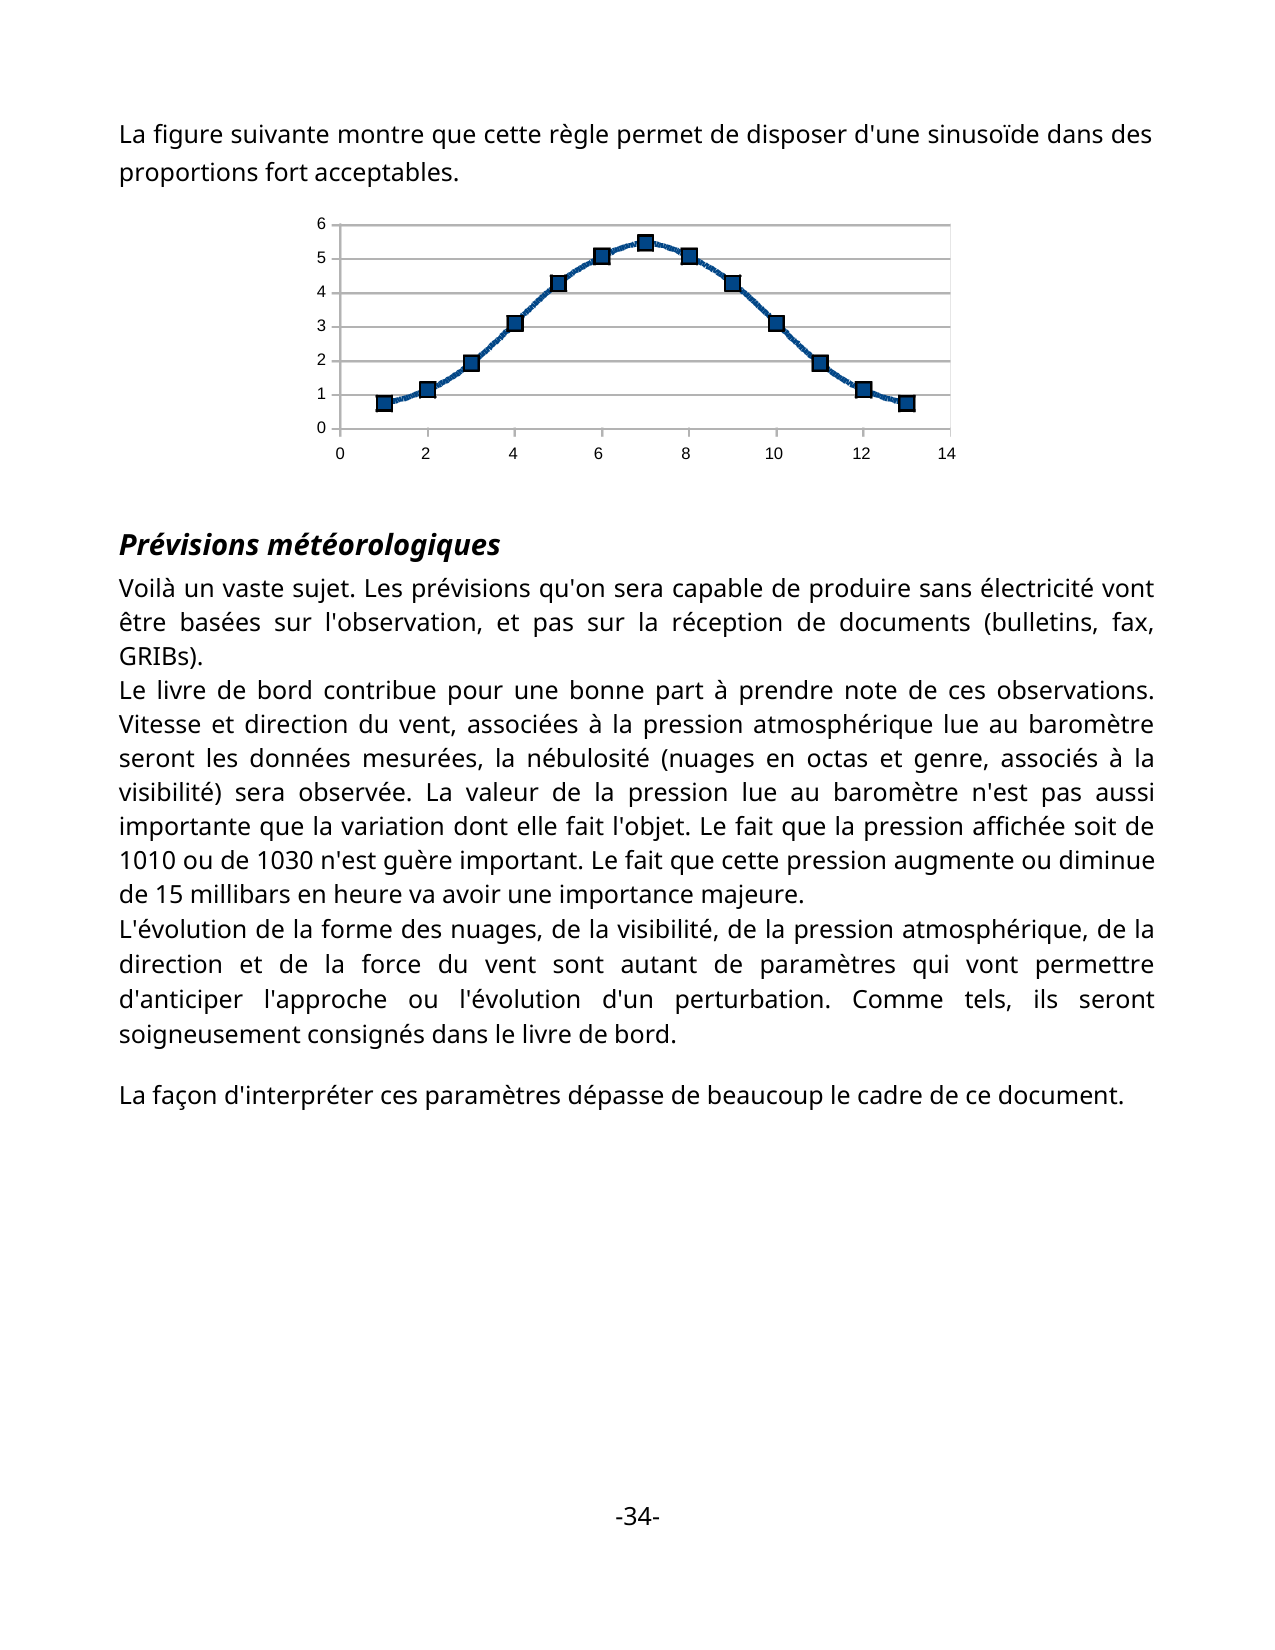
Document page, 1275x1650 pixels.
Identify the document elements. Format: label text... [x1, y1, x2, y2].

text 1 [317, 384, 331, 403]
text [951, 316, 1156, 335]
text 0 [317, 418, 331, 437]
text 3 [317, 316, 331, 335]
text La façon d'interpréter ces paramètres dépasse de beaucoup le cadre de ce document. [119, 1077, 1156, 1111]
text [951, 418, 1156, 437]
text [951, 282, 1156, 301]
text 5 [317, 248, 331, 267]
text [951, 248, 1156, 267]
text 4 [317, 282, 331, 301]
text 2 [317, 350, 331, 369]
text [951, 384, 1156, 403]
text Le livre de bord contribue pour une bonne part à prendre note de ces observations. Vitesse et direction du vent, associées à la pression atmosphérique lue au baromètre seront les données mesurées, la nébulosité (nuages en octas et genre, associés à la visibilité) sera observée. La valeur de la pression lue au baromètre n'est pas aussi importante que la variation dont elle fait l'objet. Le fait que la pression affichée soit de 1010 ou de 1030 n'est guère important. Le fait que cette pression augmente ou diminue de 15 millibars en heure va avoir une importance majeure. [119, 673, 1156, 911]
text -34- [119, 1499, 1156, 1533]
text La figure suivante montre que cette règle permet de disposer d'une sinusoïde dans des proportions fort acceptables. [119, 117, 1154, 188]
picture [331, 223, 951, 437]
text L'évolution de la forme des nuages, de la visibilité, de la pression atmosphérique, de la direction et de la force du vent sont autant de paramètres qui vont permettre d'anticiper l'approche ou l'évolution d'un perturbation. Comme tels, ils seront soigneusement consignés dans le livre de bord. [119, 911, 1156, 1050]
text Prévisions météorologiques [119, 524, 1156, 563]
text Voilà un vaste sujet. Les prévisions qu'on sera capable de produire sans électricité vont être basées sur l'observation, et pas sur la réception de documents (bulletins, fax, GRIBs). [119, 570, 1156, 672]
text 6 [317, 214, 1156, 233]
text 0 2 4 6 8 10 12 14 [335, 443, 1156, 463]
text [951, 350, 1156, 369]
